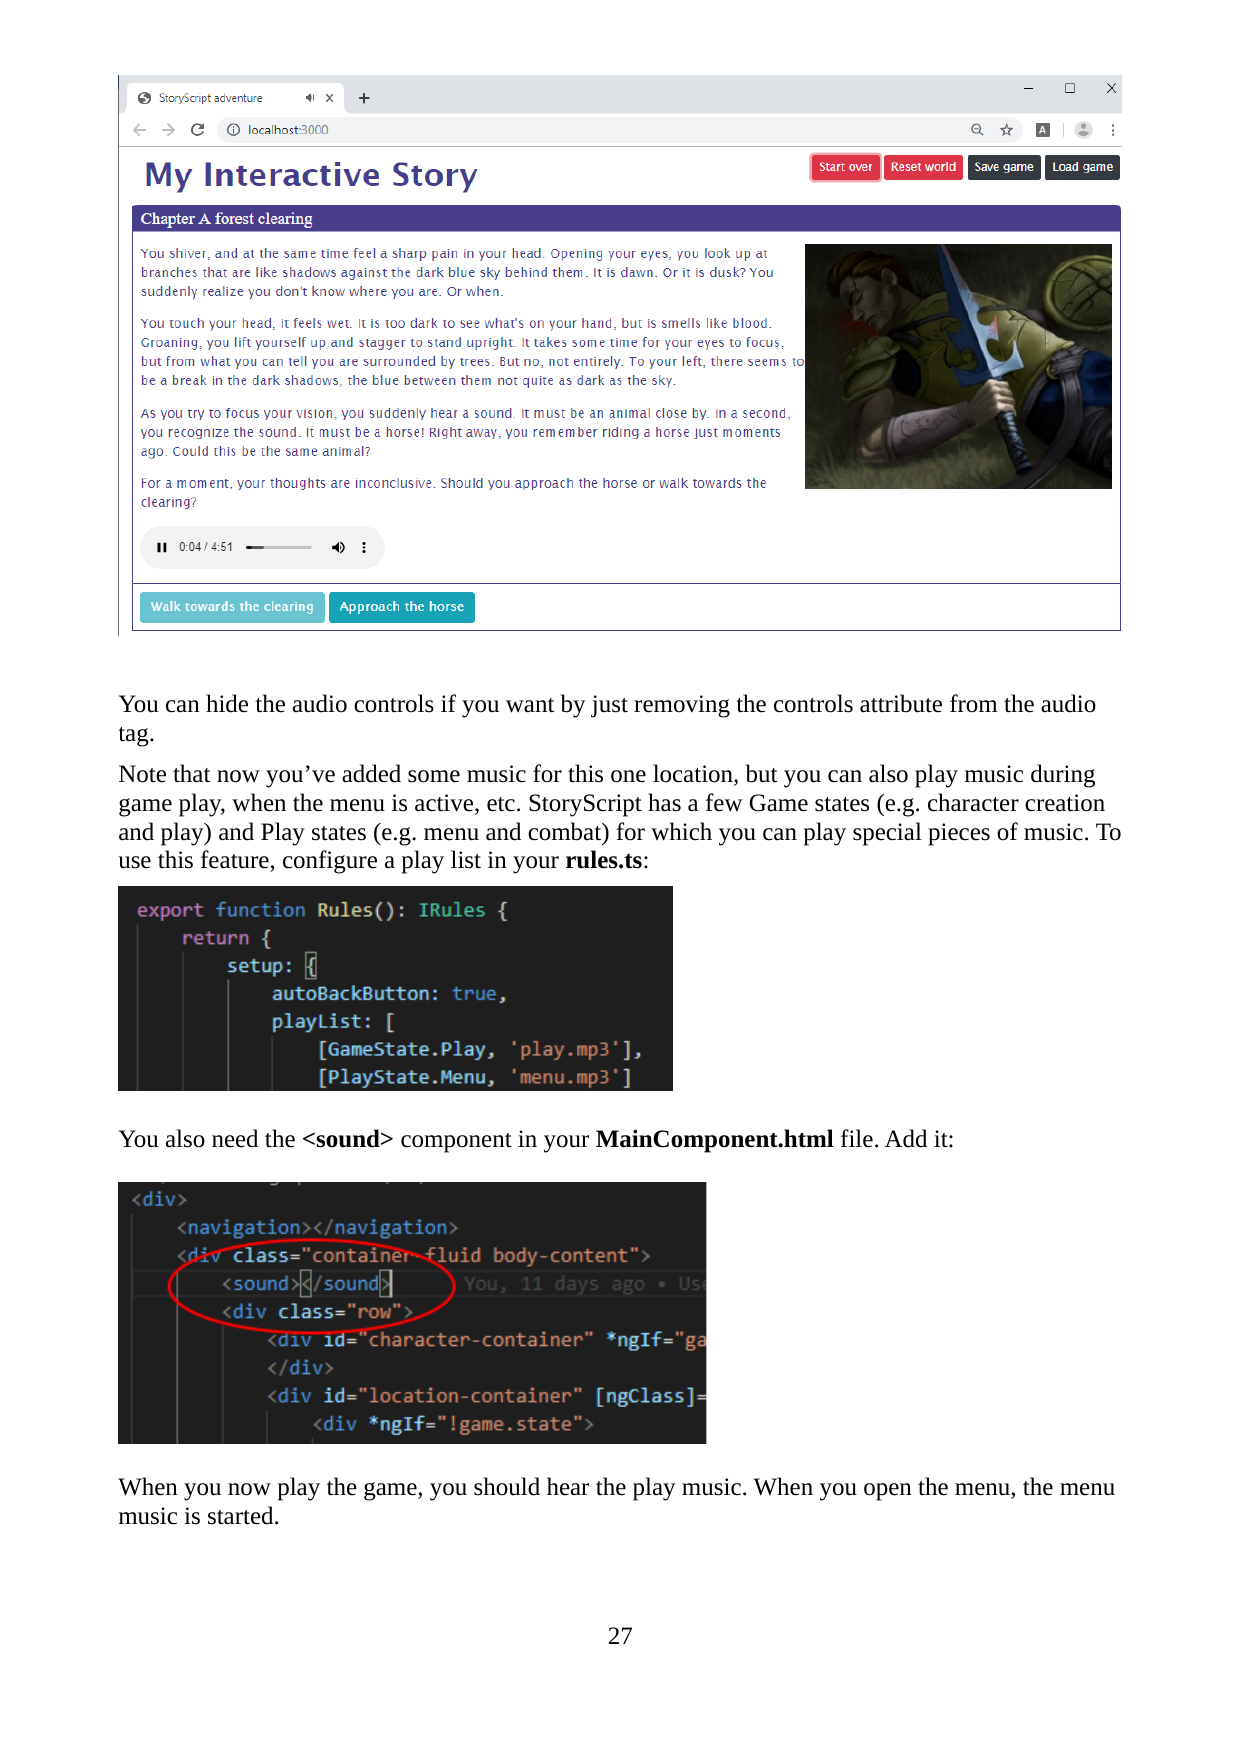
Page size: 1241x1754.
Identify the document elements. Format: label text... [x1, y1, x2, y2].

text You can hide the audio controls if you want by just removing the controls attribute from the audio tag. [118, 689, 1122, 747]
text You also need the <sound> component in your MainComponent.html file. Add it: [118, 1124, 1122, 1153]
text When you now play the game, you should hear the play music. When you open the menu, the menu music is started. [118, 1472, 1122, 1529]
text Note that now you’ve added some music for this one location, but you can also play music during game play, when the menu is active, etc. StoryScript has a few Game states (e.g. character creation and play) and Play states (e.g. menu and combat) for which you can play special pieces of music. To use this feature, configure a play list in your rules.ts: [118, 759, 1122, 874]
